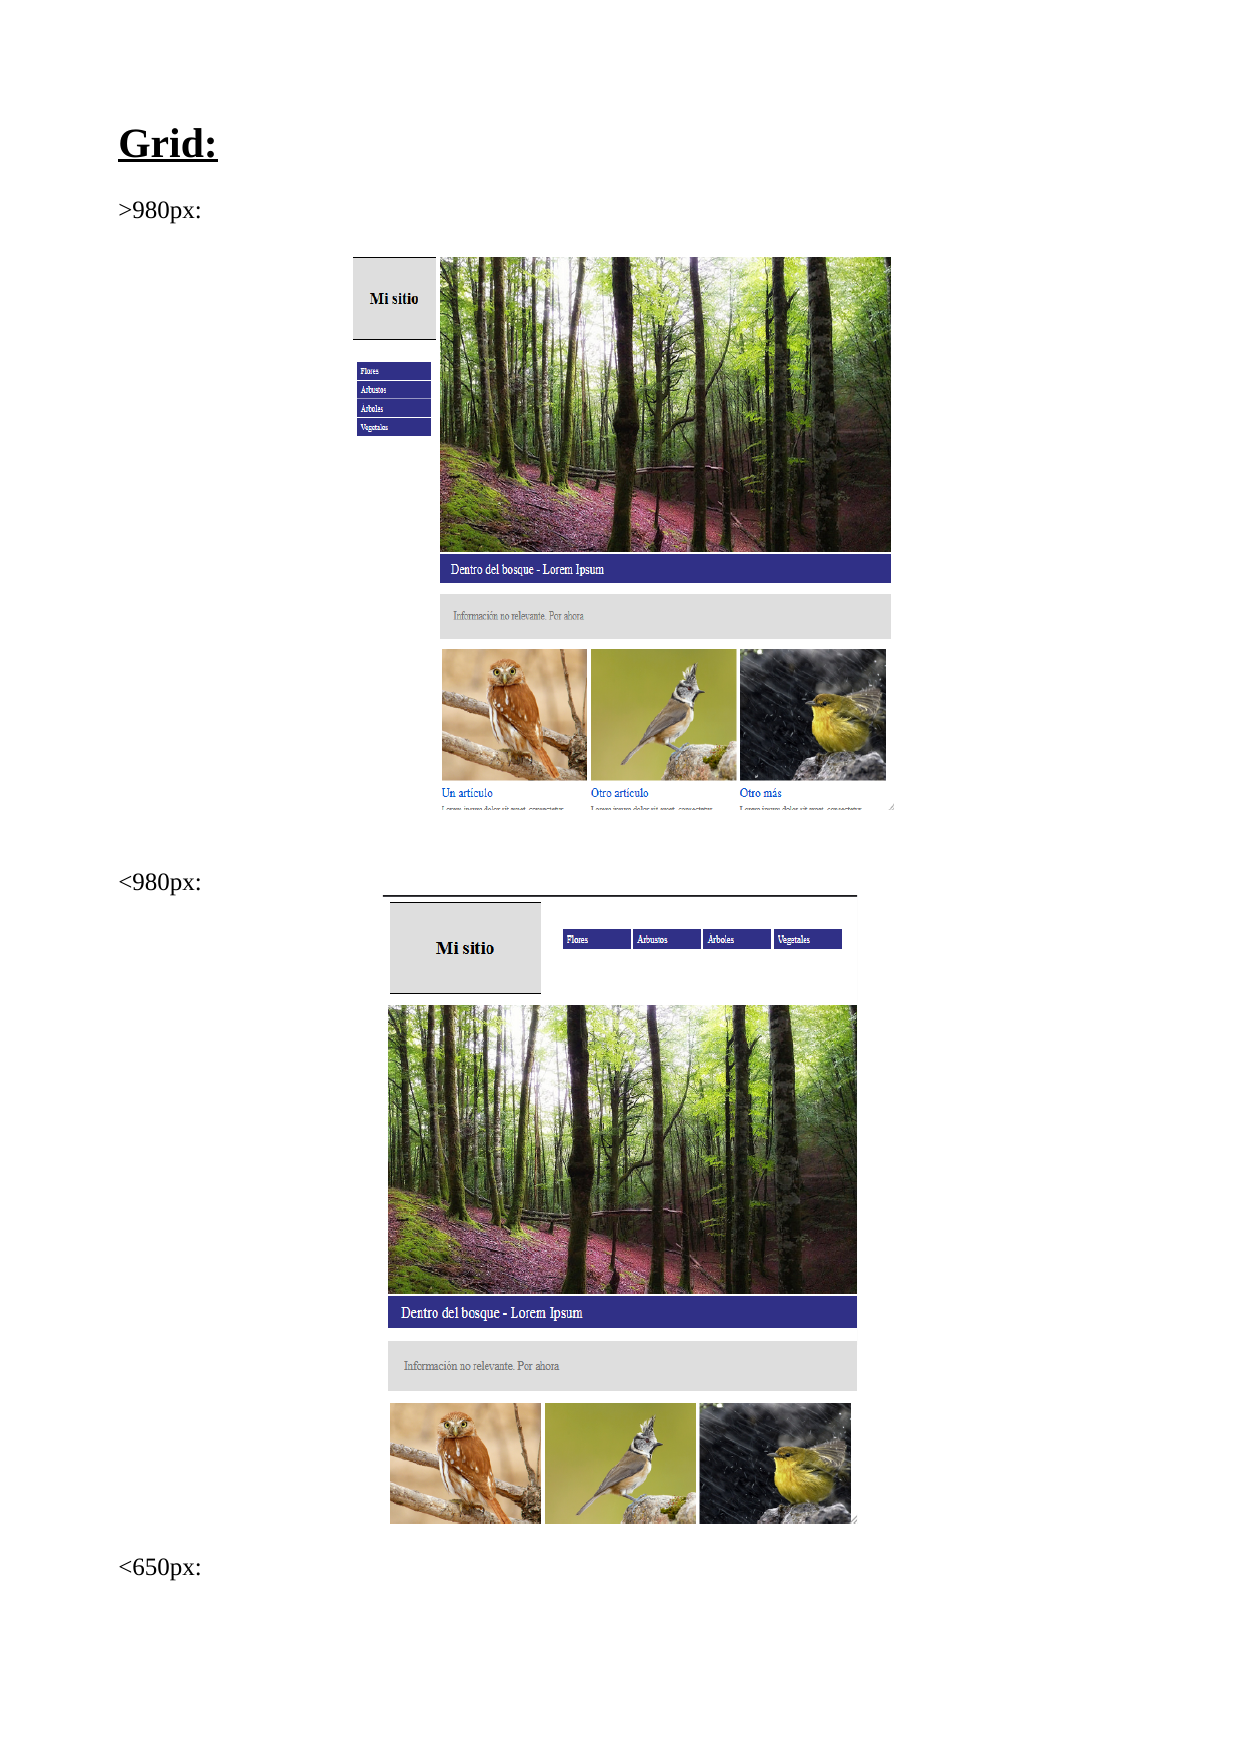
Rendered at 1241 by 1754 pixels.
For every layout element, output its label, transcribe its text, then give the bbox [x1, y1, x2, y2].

text >980px: [118, 195, 1122, 223]
text <980px: [118, 867, 1122, 895]
text Grid: [118, 118, 1122, 166]
picture [382, 895, 858, 1524]
text <650px: [118, 1552, 1122, 1581]
picture [346, 252, 894, 810]
